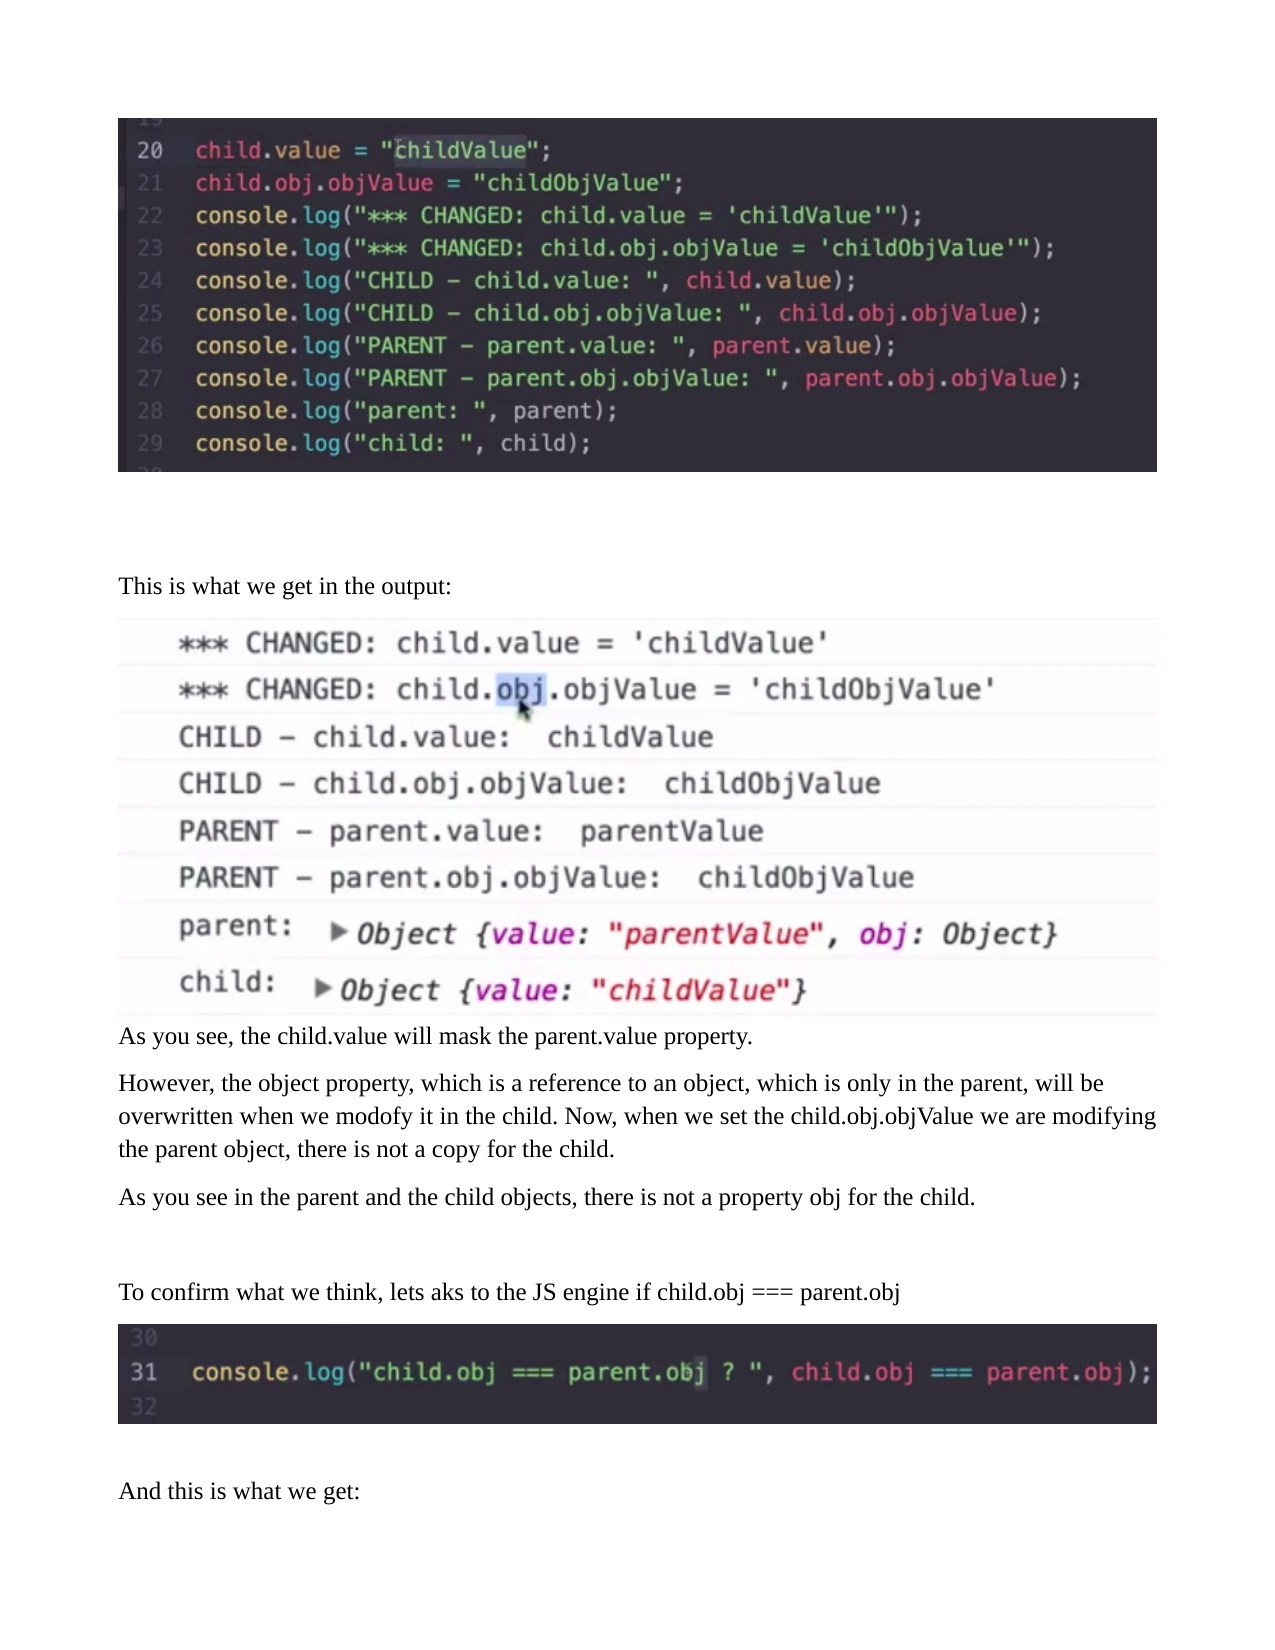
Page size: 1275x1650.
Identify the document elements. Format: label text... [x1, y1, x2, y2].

text To confirm what we think, lets aks to the JS engine if child.obj === parent.obj [118, 1277, 1157, 1306]
text As you see in the parent and the child objects, there is not a property obj for the child. [118, 1182, 1157, 1211]
picture [118, 618, 1157, 1017]
picture [118, 1324, 1157, 1424]
text This is what we get in the output: [118, 571, 1157, 600]
text And this is what we get: [118, 1476, 1157, 1504]
picture [118, 118, 1157, 472]
text However, the object property, which is a reference to an object, which is only in the parent, will be overwritten when we modofy it in the child. Now, when we set the child.obj.objValue we are modifying the parent object, there is not a copy for the child. [118, 1068, 1157, 1163]
text As you see, the child.value will mask the parent.value property. [118, 1017, 1157, 1049]
